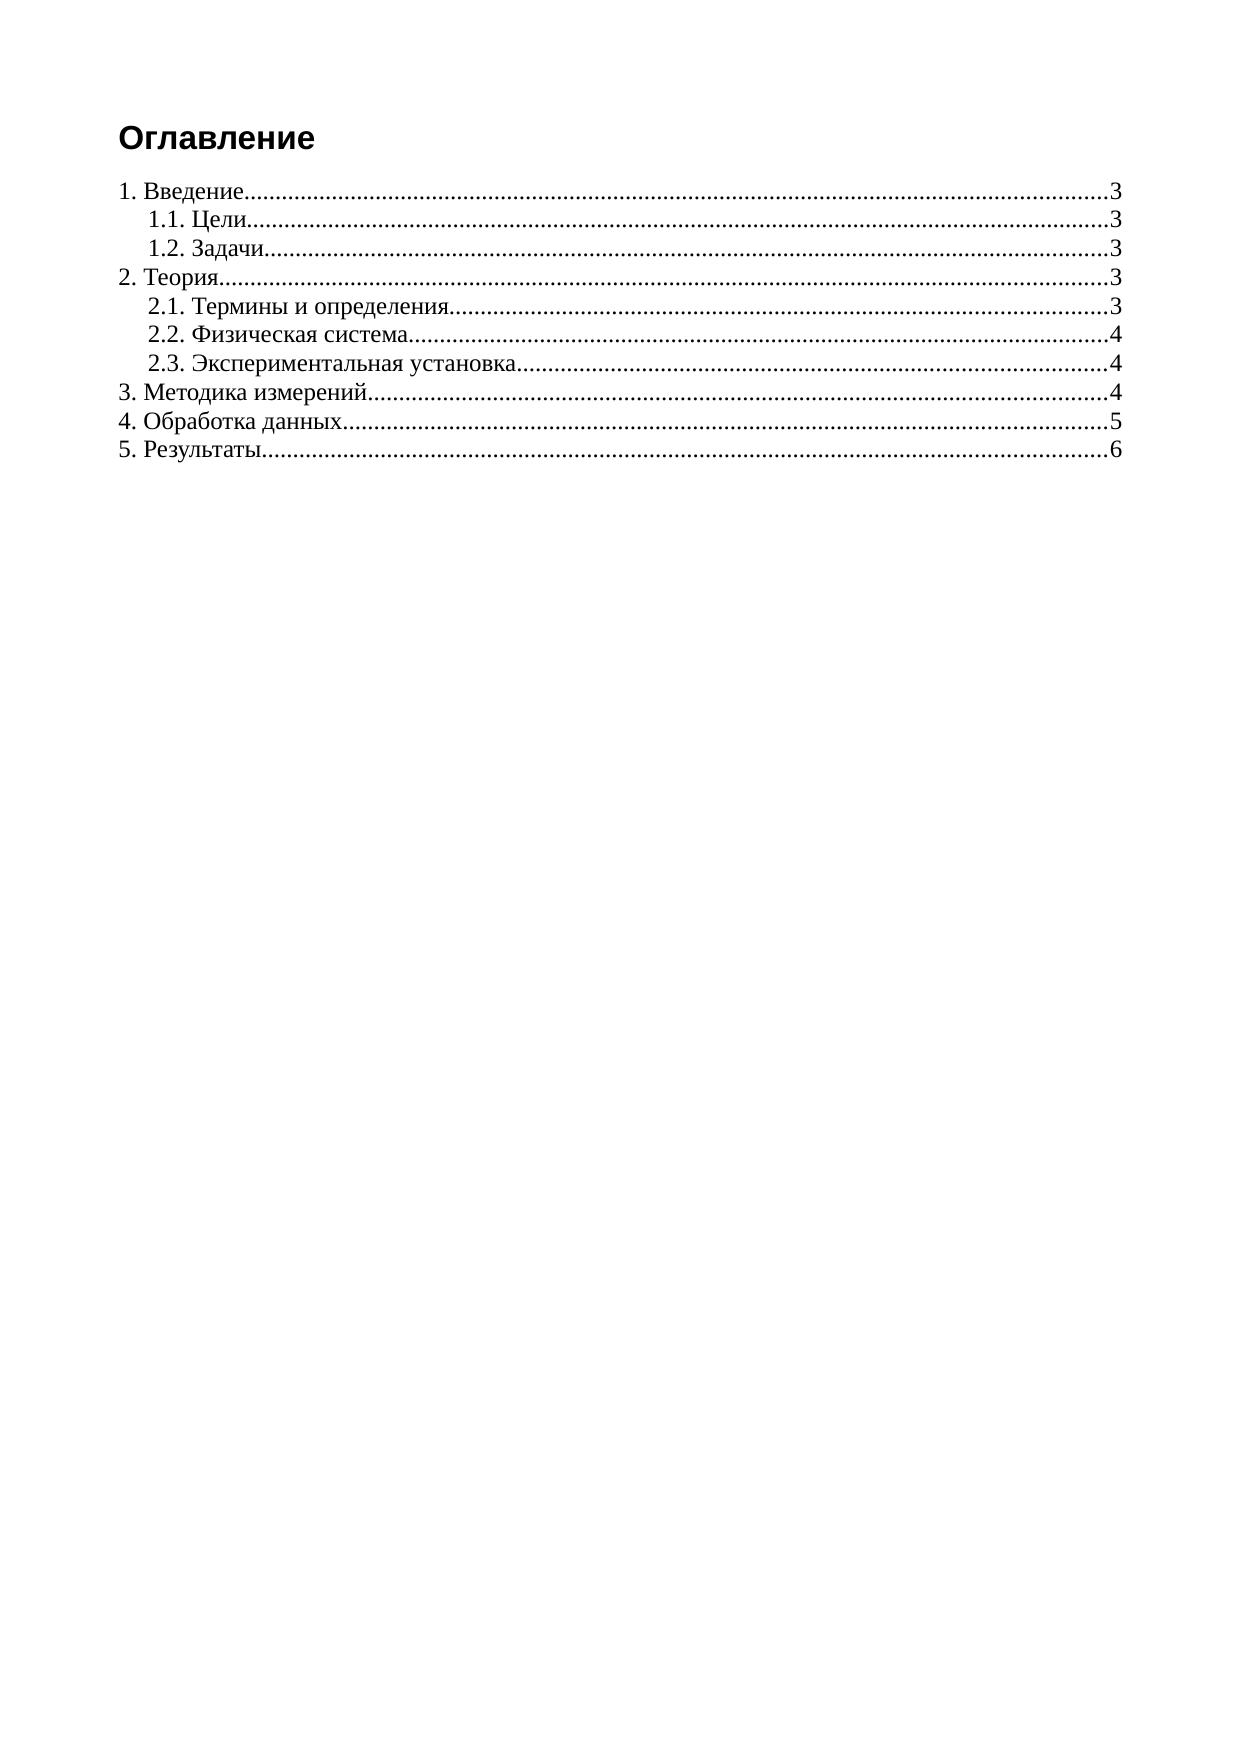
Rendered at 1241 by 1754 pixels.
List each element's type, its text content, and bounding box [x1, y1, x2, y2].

text 2. Теория 3 [118, 262, 1122, 291]
subtitle Оглавление [118, 118, 1122, 157]
text 3. Методика измерений 4 [118, 377, 1122, 406]
text 2.2. Физическая система 4 [148, 319, 1122, 348]
text 1.1. Цели 3 [148, 204, 1122, 233]
text 5. Результаты 6 [118, 434, 1122, 463]
text 1.2. Задачи 3 [148, 233, 1122, 262]
text 2.3. Экспериментальная установка 4 [148, 348, 1122, 377]
text 2.1. Термины и определения 3 [148, 291, 1122, 319]
text 1. Введение 3 [118, 176, 1122, 204]
text 4. Обработка данных 5 [118, 406, 1122, 434]
